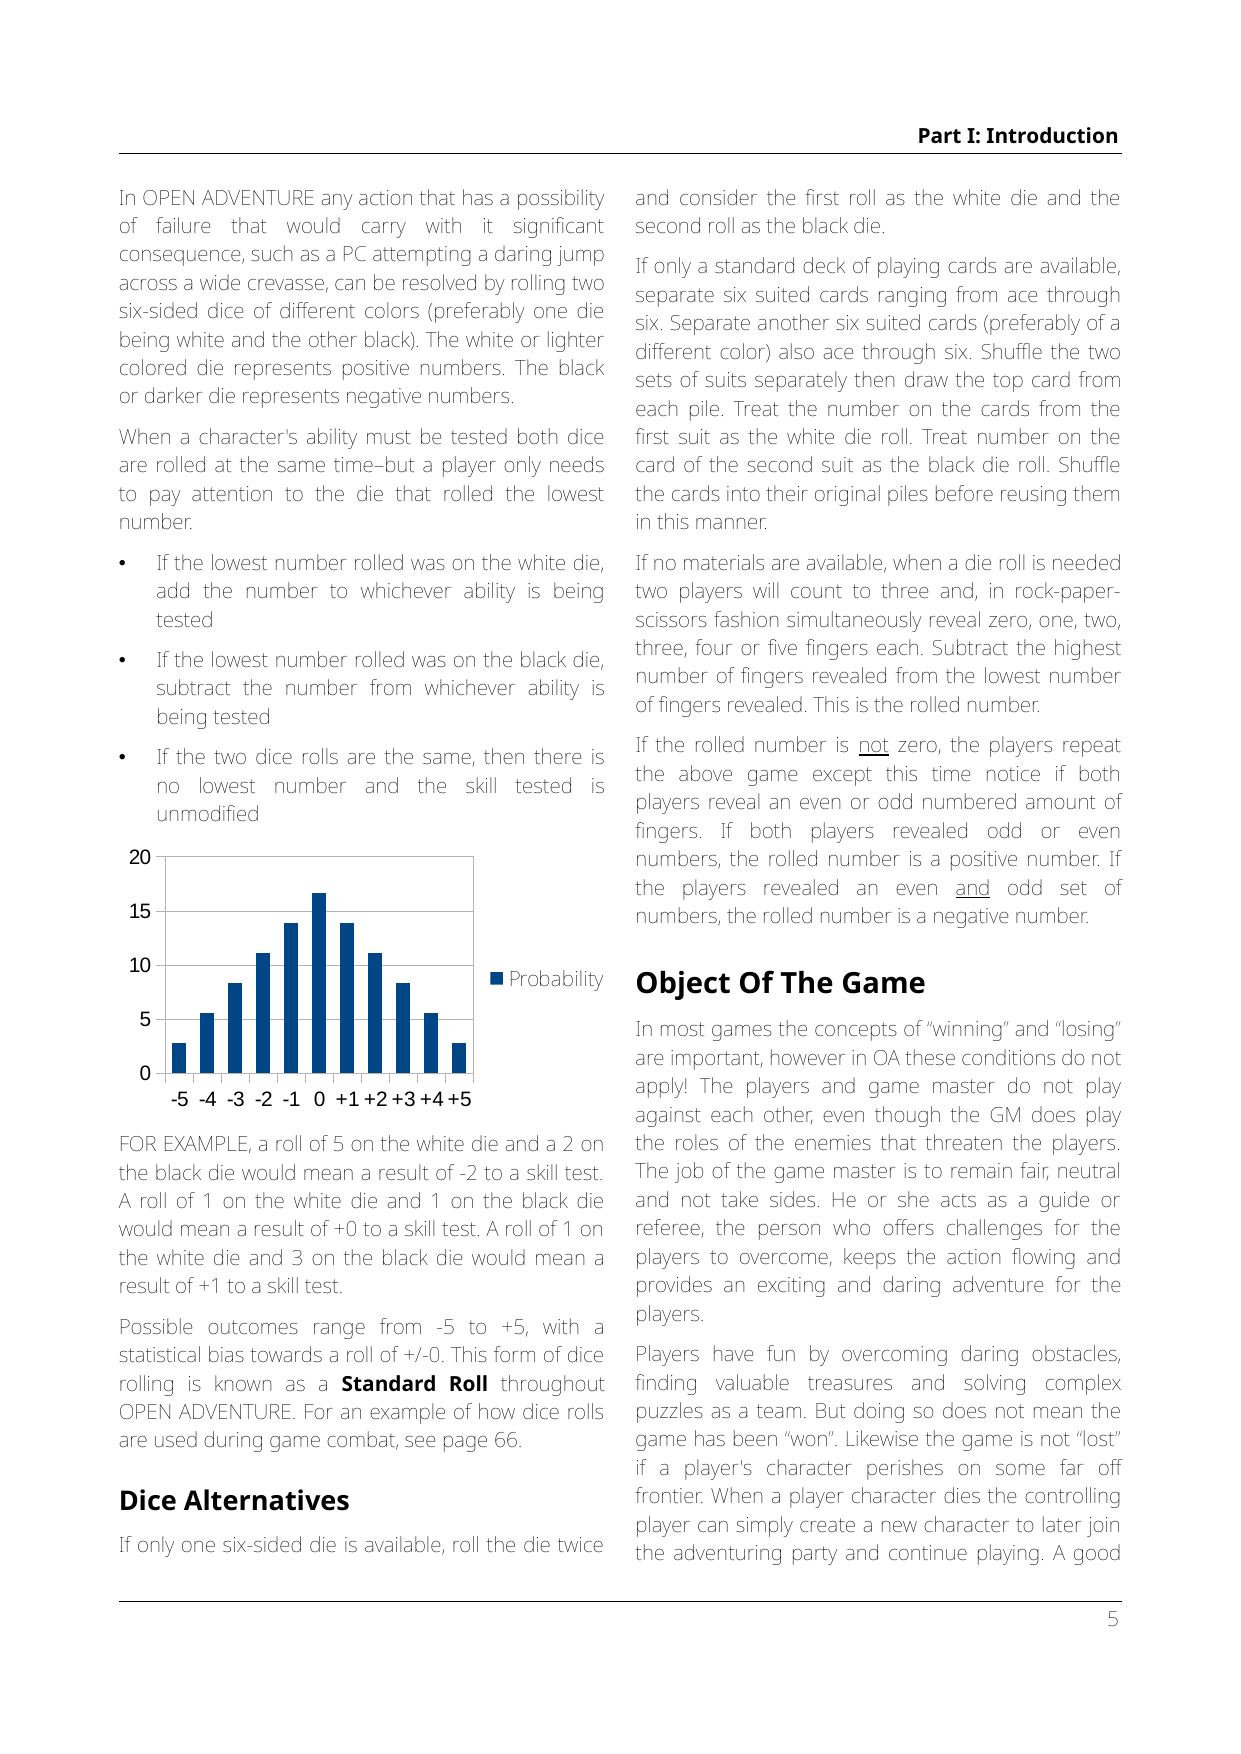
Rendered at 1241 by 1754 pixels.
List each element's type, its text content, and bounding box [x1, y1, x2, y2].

list If the two dice rolls are the same, then there is no lowest number and the skill tested is unmodified [118, 742, 605, 828]
text If only a standard deck of playing cards are available, separate six suited cards ranging from ace through six. Separate another six suited cards (preferably of a different color) also ace through six. Shuffle the two sets of suits separately then draw the top card from each pile. Treat the number on the cards from the first suit as the white die roll. Treat number on the card of the second suit as the black die roll. Shuffle the cards into their original piles before reusing them in this manner. [635, 251, 1122, 536]
text If the rolled number is not zero, the players repeat the above game except this time notice if both players reveal an even or odd numbered amount of fingers. If both players revealed odd or even numbers, the rolled number is a positive number. If the players revealed an even and odd set of numbers, the rolled number is a negative number. [635, 730, 1122, 929]
text In most games the concepts of “winning” and “losing” are important, however in OA these conditions do not apply! The players and game master do not play against each other, even though the GM does play the roles of the enemies that threaten the players. The job of the game master is to remain fair, neutral and not take sides. He or she acts as a guide or referee, the person who offers challenges for the players to overcome, keeps the action flowing and provides an exciting and daring adventure for the players. [635, 1014, 1122, 1327]
text Players have fun by overcoming daring obstacles, finding valuable treasures and solving complex puzzles as a team. But doing so does not mean the game has been “won”. Likewise the game is not “lost” if a player's character perishes on some far off frontier. When a player character dies the controlling player can simply create a new character to later join the adventuring party and continue playing. A good [635, 1339, 1122, 1567]
text and consider the first roll as the white die and the second roll as the black die. [635, 183, 1122, 239]
text If only one six-sided die is available, roll the die twice [118, 1530, 605, 1558]
list If the lowest number rolled was on the black die, subtract the number from whichever ability is being tested [118, 645, 605, 730]
text When a character's ability must be tested both dice are rolled at the same time–but a player only needs to pay attention to the die that rolled the lowest number. [118, 422, 605, 536]
text In OPEN ADVENTURE any action that has a possibility of failure that would carry with it significant consequence, such as a PC attempting a daring jump across a wide crevasse, can be resolved by rolling two six-sided dice of different colors (preferably one die being white and the other black). The white or lighter colored die represents positive numbers. The black or darker die represents negative numbers. [118, 183, 605, 410]
subtitle Object Of The Game [635, 962, 1122, 1002]
list If the lowest number rolled was on the white die, add the number to whichever ability is being tested [118, 548, 605, 633]
text If no materials are available, when a die roll is needed two players will count to three and, in rock-paper-scissors fashion simultaneously reveal zero, one, two, three, four or five fingers each. Subtract the highest number of fingers revealed from the lowest number of fingers revealed. This is the rolled number. [635, 548, 1122, 718]
text Dice Alternatives [118, 1481, 605, 1518]
text FOR EXAMPLE, a roll of 5 on the white die and a 2 on the black die would mean a result of -2 to a skill test. A roll of 1 on the white die and 1 on the black die would mean a result of +0 to a skill test. A roll of 1 on the white die and 3 on the black die would mean a result of +1 to a skill test. [118, 1129, 605, 1300]
text Possible outcomes range from -5 to +5, with a statistical bias towards a roll of +/-0. This form of dice rolling is known as a Standard Roll throughout OPEN ADVENTURE. For an example of how dice rolls are used during game combat, see page 65. [118, 1312, 605, 1454]
